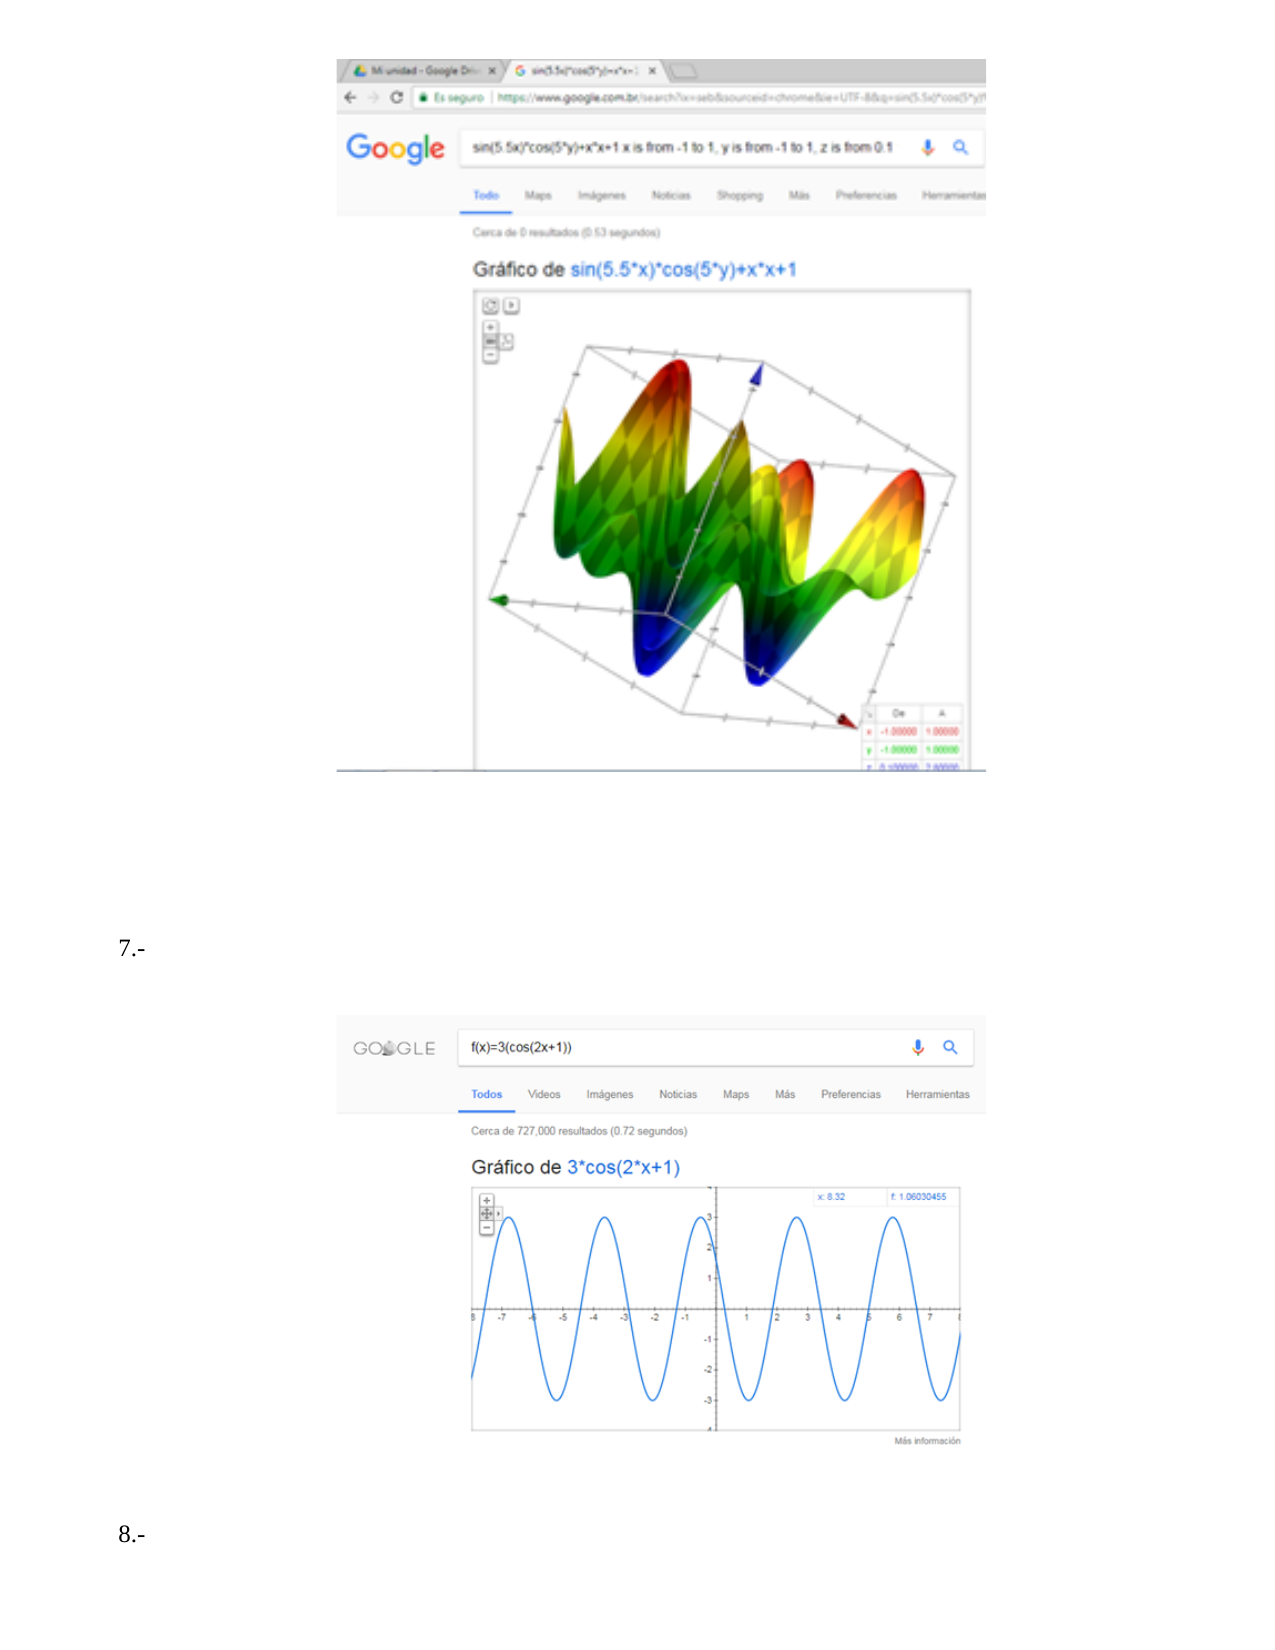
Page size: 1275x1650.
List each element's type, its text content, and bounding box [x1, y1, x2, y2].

text 7.- [118, 933, 1205, 962]
text 8.- [118, 1519, 1205, 1548]
